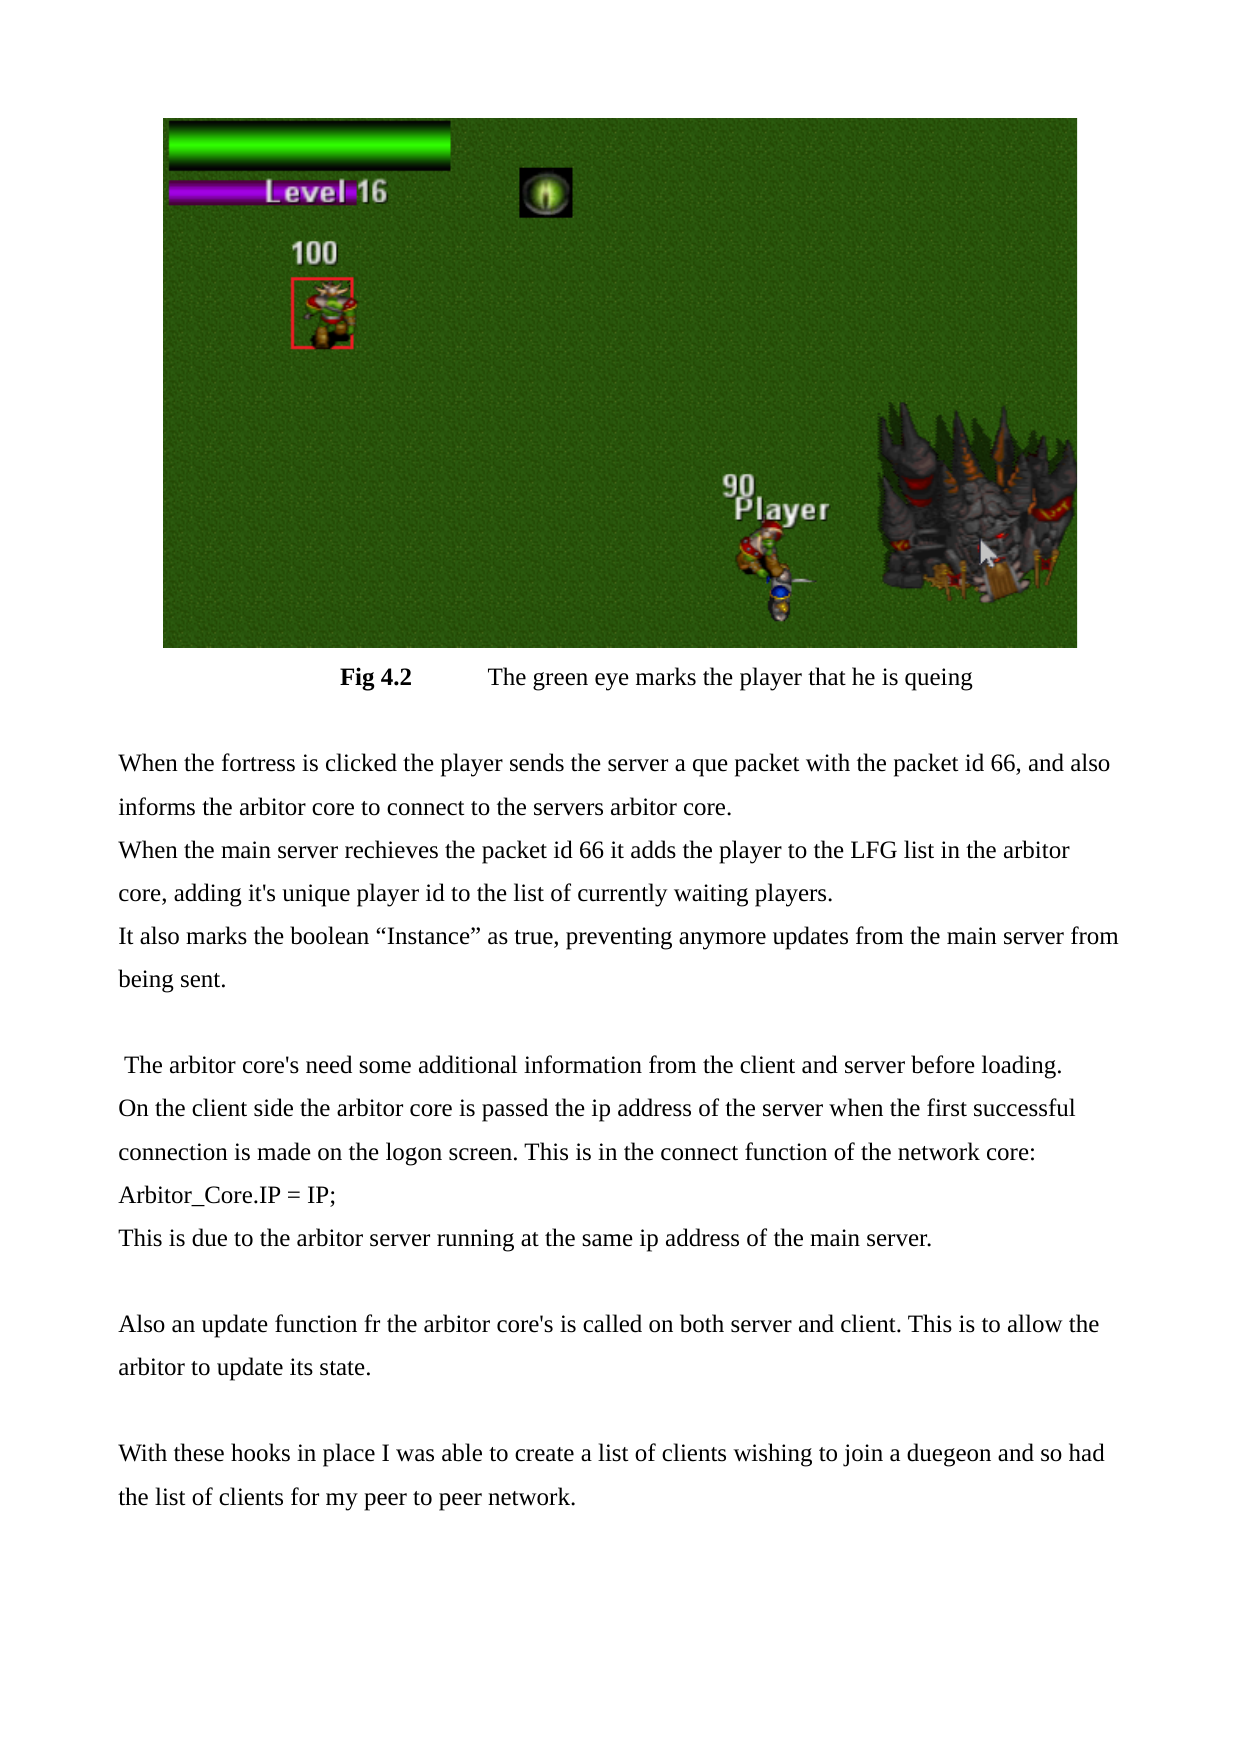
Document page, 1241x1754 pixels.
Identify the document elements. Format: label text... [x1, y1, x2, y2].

text With these hooks in place I was able to create a list of clients wishing to join a duegeon and so had the list of clients for my peer to peer network. [118, 1438, 1122, 1510]
text It also marks the boolean “Instance” as true, preventing anymore updates from the main server from being sent. [118, 921, 1122, 993]
text On the client side the arbitor core is passed the ip address of the server when the first successful connection is made on the logon screen. This is in the connect function of the network core: Arbitor_Core.IP = IP; [118, 1093, 1122, 1208]
text Fig 4.2 The green eye marks the player that he is queing [118, 118, 1122, 691]
text This is due to the arbitor server running at the same ip address of the main server. [118, 1223, 1122, 1252]
text When the main server rechieves the packet id 66 it adds the player to the LFG list in the arbitor core, adding it's unique player id to the list of currently waiting players. [118, 835, 1122, 907]
picture [163, 118, 1078, 648]
text Also an update function fr the arbitor core's is called on both server and client. This is to allow the arbitor to update its state. [118, 1309, 1122, 1381]
text The arbitor core's need some additional information from the client and server before loading. [118, 1050, 1122, 1079]
text When the fortress is clicked the player sends the server a que packet with the packet id 66, and also informs the arbitor core to connect to the servers arbitor core. [118, 748, 1122, 820]
